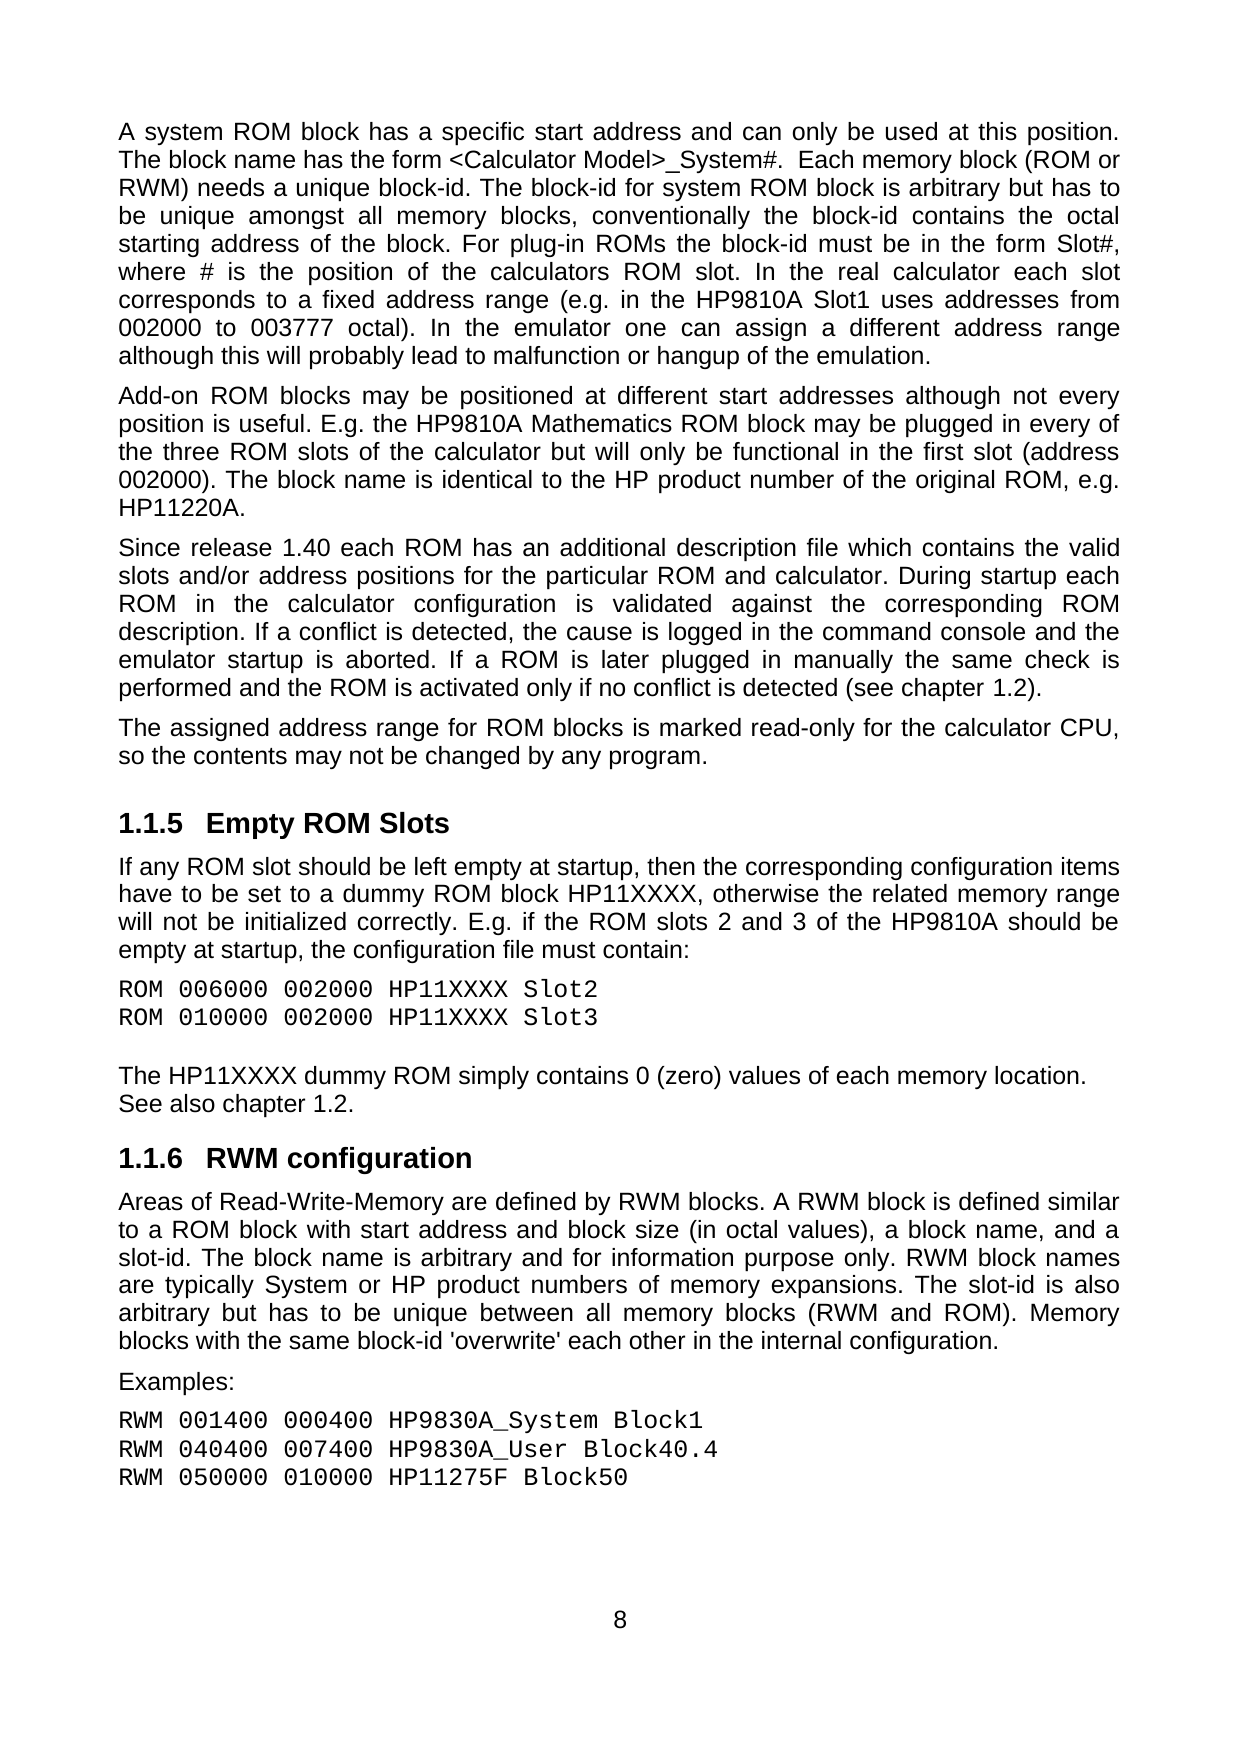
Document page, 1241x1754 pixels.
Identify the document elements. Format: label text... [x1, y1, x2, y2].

subtitle RWM configuration [118, 1142, 1122, 1175]
text If any ROM slot should be left empty at startup, then the corresponding configuration items have to be set to a dummy ROM block HP11XXXX, otherwise the related memory range will not be initialized correctly. E.g. if the ROM slots 2 and 3 of the HP9810A should be empty at startup, the configuration file must contain: [118, 852, 1122, 964]
text A system ROM block has a specific start address and can only be used at this position. The block name has the form <Calculator Model>_System#. Each memory block (ROM or RWM) needs a unique block-id. The block-id for system ROM block is arbitrary but has to be unique amongst all memory blocks, conventionally the block-id contains the octal starting address of the block. For plug-in ROMs the block-id must be in the form Slot#, where # is the position of the calculators ROM slot. In the real calculator each slot corresponds to a fixed address range (e.g. in the HP9810A Slot1 uses addresses from 002000 to 003777 octal). In the emulator one can assign a different address range although this will probably lead to malfunction or hangup of the emulation. [118, 118, 1122, 369]
text The assigned address range for ROM blocks is marked read-only for the calculator CPU, so the contents may not be changed by any program. [118, 714, 1122, 770]
text The HP11XXXX dummy ROM simply contains 0 (zero) values of each memory location. See also chapter 1.2. [118, 1062, 1122, 1117]
text Areas of Read-Write-Memory are defined by RWM blocks. A RWM block is defined similar to a ROM block with start address and block size (in octal values), a block name, and a slot-id. The block name is arbitrary and for information purpose only. RWM block names are typically System or HP product numbers of memory expansions. The slot-id is also arbitrary but has to be unique between all memory blocks (RWM and ROM). Memory blocks with the same block-id 'overwrite' each other in the internal configuration. [118, 1187, 1122, 1355]
text Since release 1.40 each ROM has an additional description file which contains the valid slots and/or address positions for the particular ROM and calculator. During startup each ROM in the calculator configuration is validated against the corresponding ROM description. If a conflict is detected, the cause is logged in the command console and the emulator startup is aborted. If a ROM is later plugged in manually the same check is performed and the ROM is activated only if no conflict is detected (see chapter 1.2). [118, 534, 1122, 701]
text RWM 040400 007400 HP9830A_User Block40.4 [118, 1436, 1122, 1464]
text ROM 006000 002000 HP11XXXX Slot2 [118, 977, 1122, 1005]
text ROM 010000 002000 HP11XXXX Slot3 [118, 1005, 1122, 1033]
text Add-on ROM blocks may be positioned at different start addresses although not every position is useful. E.g. the HP9810A Mathematics ROM block may be plugged in every of the three ROM slots of the calculator but will only be functional in the first slot (address 002000). The block name is identical to the HP product number of the original ROM, e.g. HP11220A. [118, 382, 1122, 521]
text Examples: [118, 1367, 1122, 1395]
text RWM 050000 010000 HP11275F Block50 [118, 1464, 1122, 1493]
subtitle Empty ROM Slots [118, 807, 1122, 840]
text RWM 001400 000400 HP9830A_System Block1 [118, 1408, 1122, 1436]
